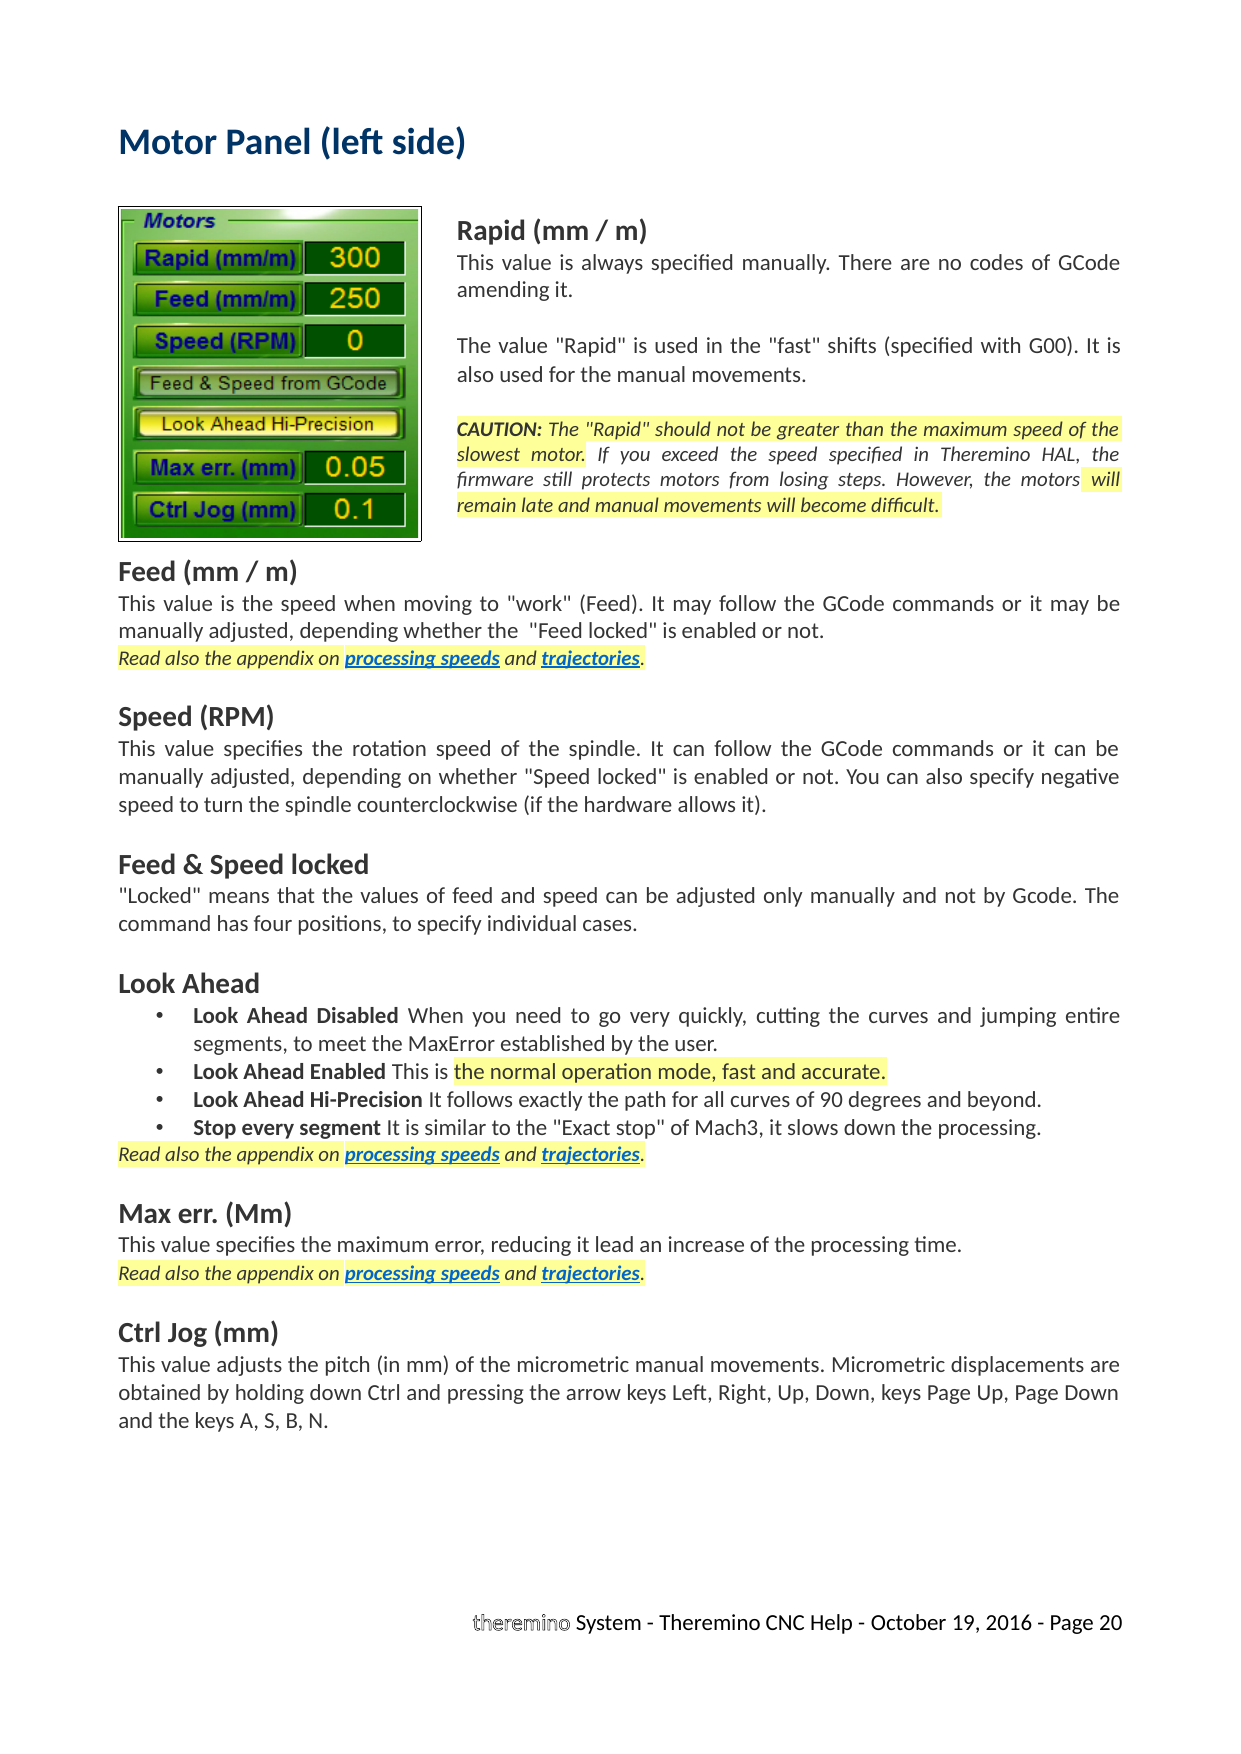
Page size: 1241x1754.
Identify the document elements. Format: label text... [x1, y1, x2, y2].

text CAUTION: The "Rapid" should not be greater than the maximum speed of the slowest motor. If you exceed the speed specified in Theremino HAL, the firmware still protects motors from losing steps. However, the motors will remain late and manual movements will become difficult. [422, 416, 1122, 517]
text "Locked" means that the values of feed and speed can be adjusted only manually and not by Gcode. The command has four positions, to specify individual cases. [118, 881, 1122, 937]
text Rapid (mm / m) [422, 212, 1122, 248]
list Look Ahead Enabled This is the normal operation mode, fast and accurate. [156, 1057, 1122, 1085]
text Feed (mm / m) [118, 553, 1122, 589]
text The value "Rapid" is used in the "fast" shifts (specified with G00). It is also used for the manual movements. [422, 332, 1122, 388]
subtitle Motor Panel (left side) [118, 118, 1122, 164]
text Look Ahead [118, 966, 1122, 1001]
text Feed & Speed locked [118, 846, 1122, 881]
text This value specifies the rotation speed of the spindle. It can follow the GCode commands or it can be manually adjusted, depending on whether "Speed locked" is enabled or not. You can also specify negative speed to turn the spindle counterclockwise (if the hardware allows it). [118, 734, 1122, 818]
list Stop every segment It is similar to the "Exact stop" of Mach3, it slows down the processing. [156, 1113, 1122, 1141]
list Look Ahead Disabled When you need to go very quickly, cutting the curves and jumping entire segments, to meet the MaxError established by the user. [156, 1001, 1122, 1057]
text Speed (RPM) [118, 698, 1122, 734]
text This value adjusts the pitch (in mm) of the micrometric manual movements. Micrometric displacements are obtained by holding down Ctrl and pressing the arrow keys Left, Right, Up, Down, keys Page Up, Page Down and the keys A, S, B, N. [118, 1350, 1122, 1434]
text Read also the appendix on processing speeds and trajectories. [118, 1141, 1122, 1167]
text Max err. (Mm) [118, 1195, 1122, 1230]
text This value is the speed when moving to "work" (Feed). It may follow the GCode commands or it may be manually adjusted, depending whether the "Feed locked" is enabled or not. [118, 589, 1122, 645]
text Read also the appendix on processing speeds and trajectories. [118, 645, 1122, 670]
text Ctrl Jog (mm) [118, 1314, 1122, 1350]
text This value is always specified manually. There are no codes of GCode amending it. [422, 248, 1122, 304]
list Look Ahead Hi-Precision It follows exactly the path for all curves of 90 degrees and beyond. [156, 1085, 1122, 1113]
text This value specifies the maximum error, reducing it lead an increase of the processing time. Read also the appendix on processing speeds and trajectories. [118, 1230, 1122, 1286]
picture [120, 209, 419, 538]
